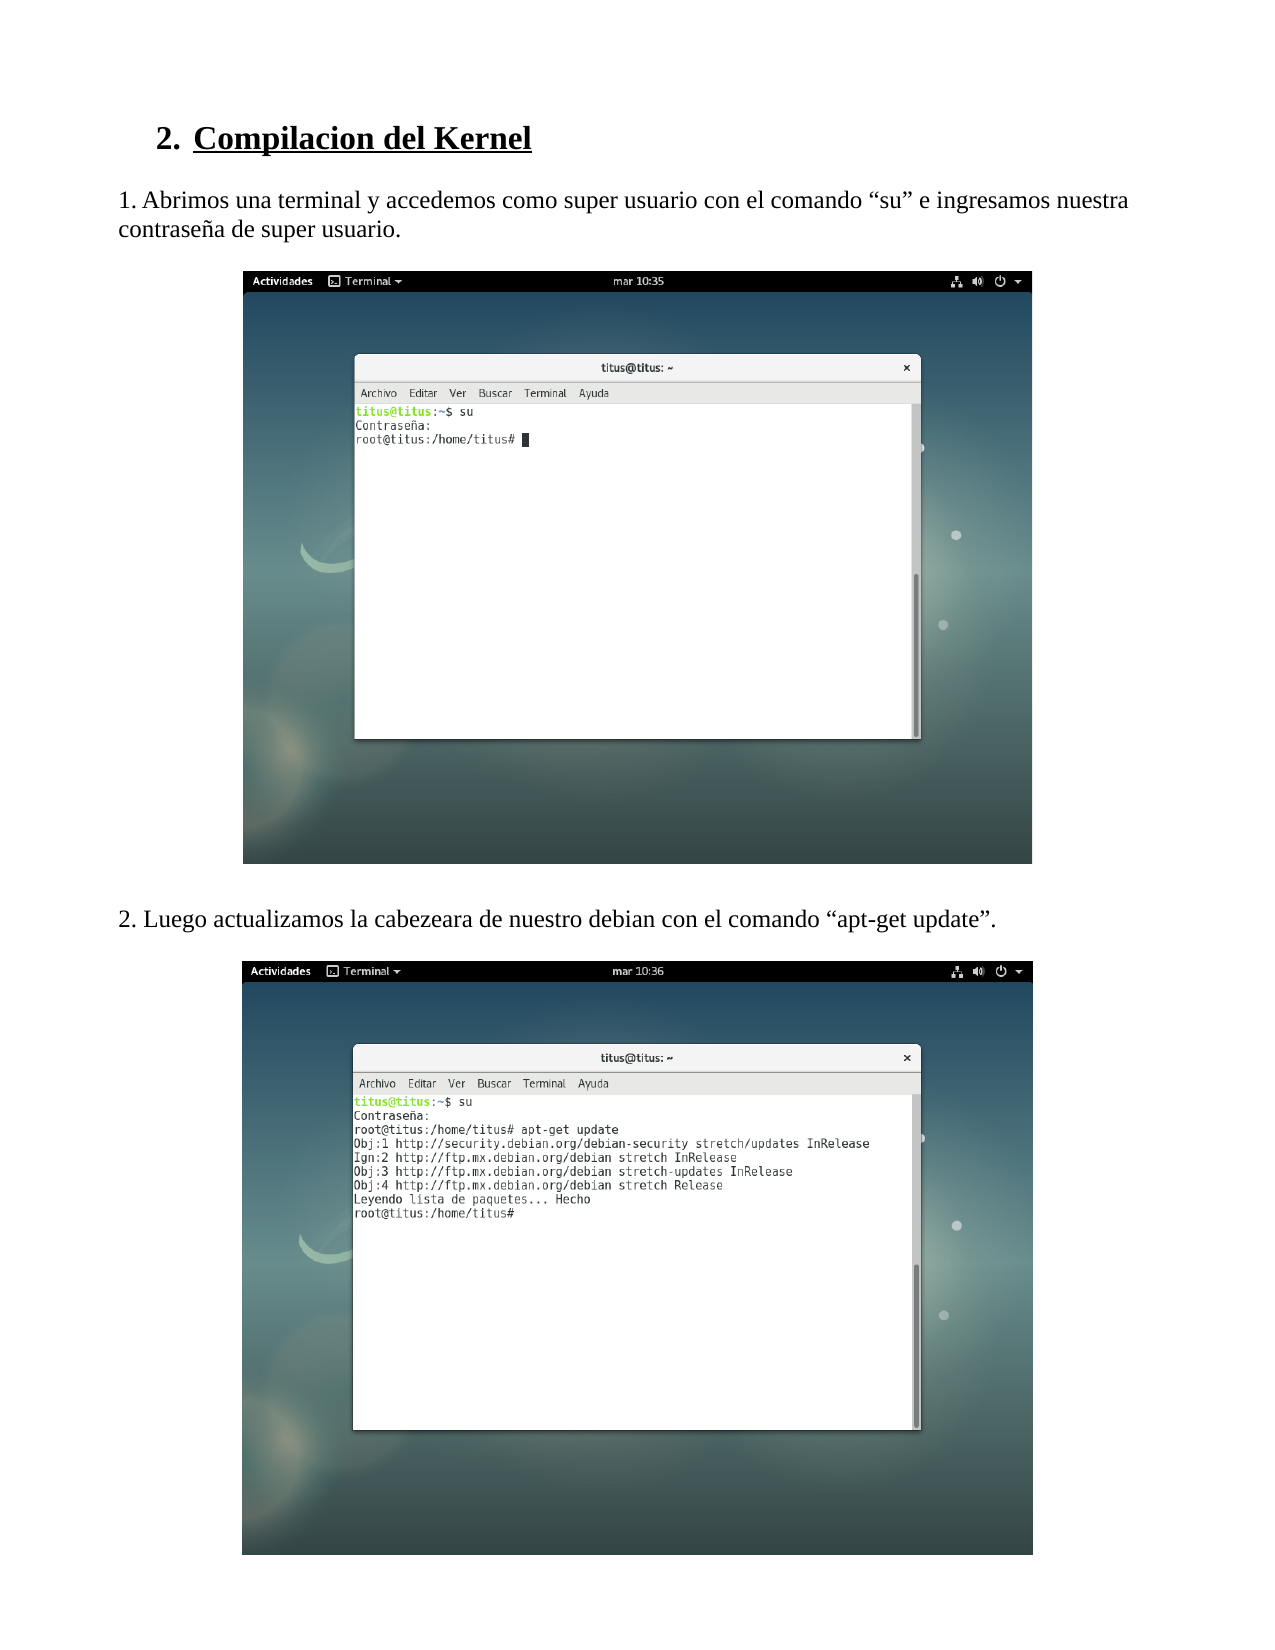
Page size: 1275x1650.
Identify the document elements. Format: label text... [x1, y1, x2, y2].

text 1. Abrimos una terminal y accedemos como super usuario con el comando “su” e ingresamos nuestra contraseña de super usuario. [118, 185, 1157, 243]
picture [242, 961, 1033, 1555]
picture [243, 271, 1033, 864]
list Compilacion del Kernel [156, 118, 1157, 156]
text 2. Luego actualizamos la cabezeara de nuestro debian con el comando “apt-get update”. [118, 904, 1157, 933]
